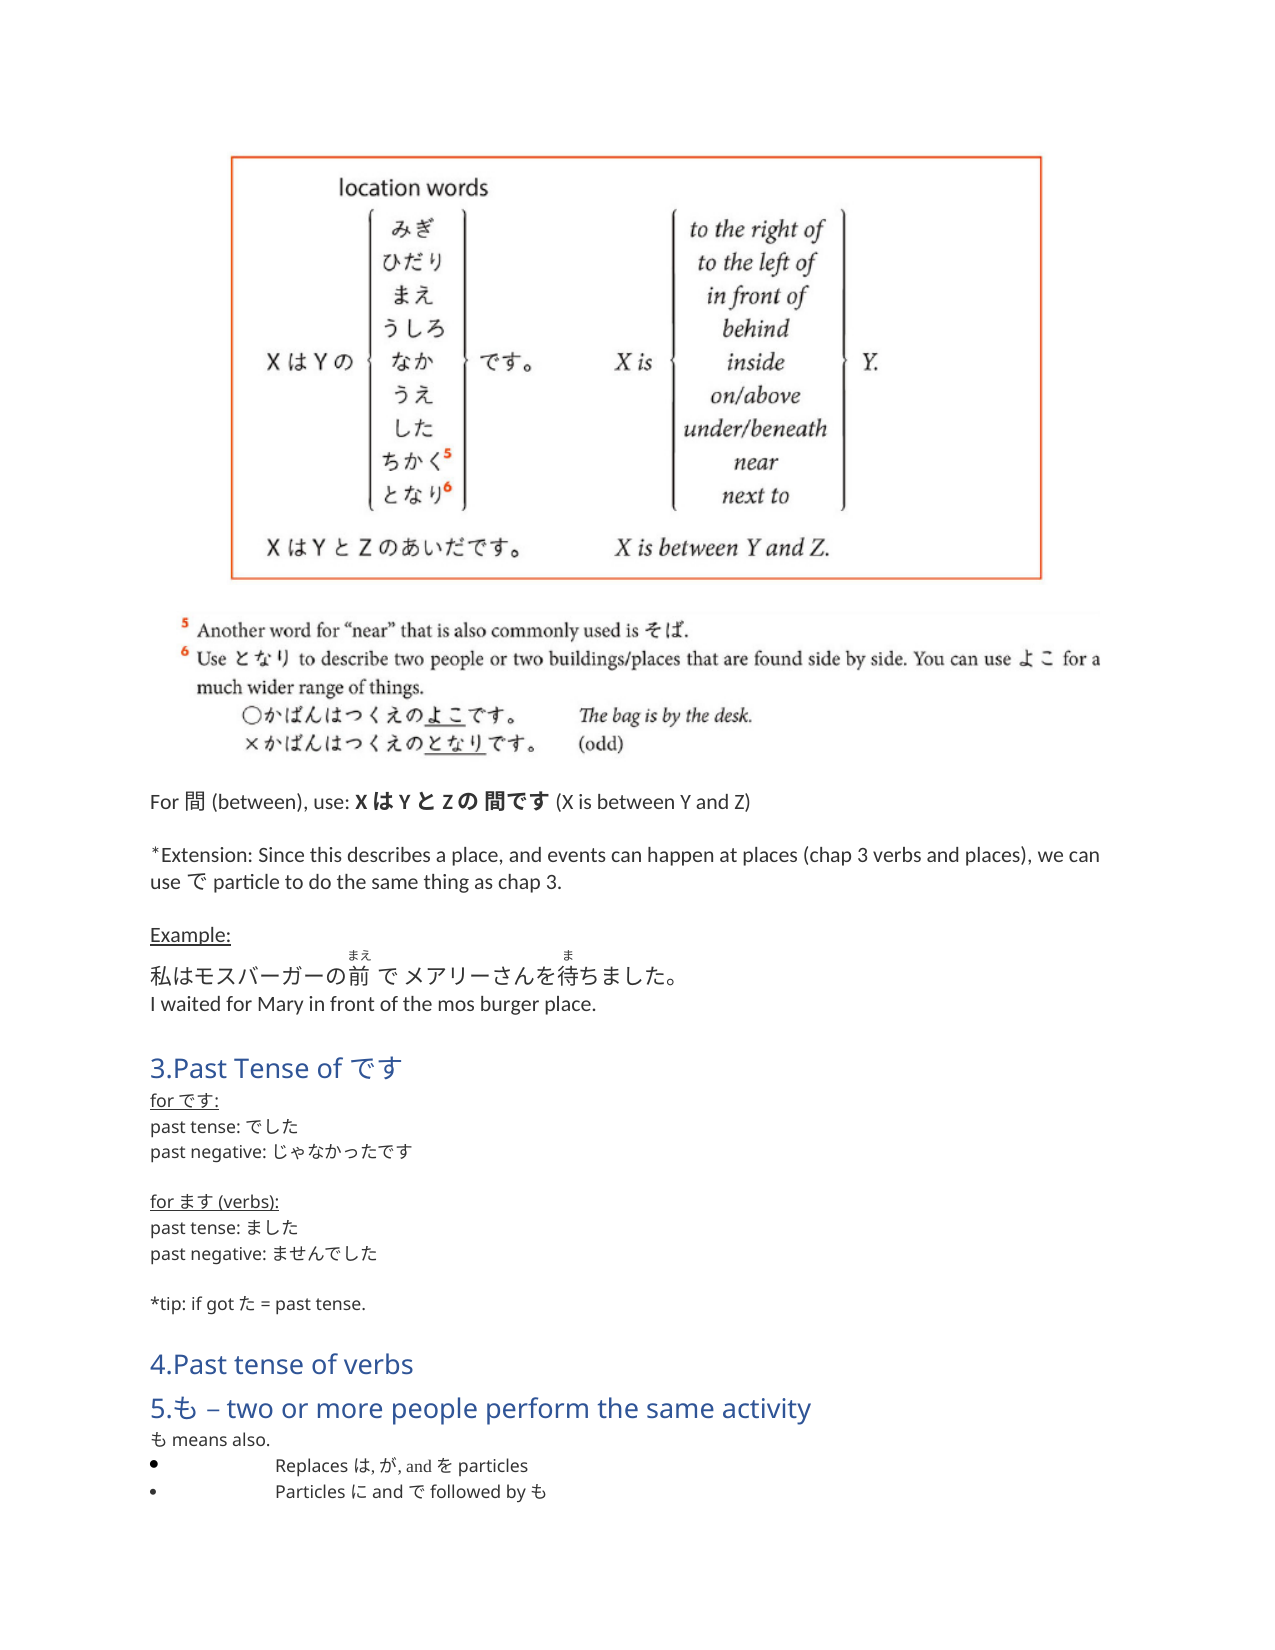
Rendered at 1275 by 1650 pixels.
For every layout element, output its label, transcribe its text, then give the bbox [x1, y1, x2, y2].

picture [226, 149, 1049, 585]
text も means also. [150, 1426, 1125, 1452]
text For 間 (between), use: X は Y と Z の 間です (X is between Y and Z) [150, 788, 1125, 815]
text past tense: でした [150, 1112, 1125, 1138]
text past negative: ませんでした [150, 1239, 1125, 1265]
subtitle Past Tense of です [150, 1047, 1125, 1087]
text past tense: ました [150, 1214, 1125, 1239]
picture [175, 611, 1100, 762]
text past negative: じゃなかったです [150, 1138, 1125, 1164]
subtitle も – two or more people perform the same activity [150, 1387, 1125, 1426]
text Example: [150, 922, 1125, 948]
text 私はモスバーガーの前まえ で メアリーさんを待まちました。 [150, 948, 1125, 990]
text for ます (verbs): [150, 1188, 1125, 1214]
list Particles に and で followed by も [150, 1478, 1125, 1503]
text I waited for Mary in front of the mos burger place. [150, 990, 1125, 1017]
list Replaces は, が, and を particles [150, 1452, 1125, 1478]
subtitle Past tense of verbs [150, 1346, 1125, 1383]
text *Extension: Since this describes a place, and events can happen at places (chap 3 verbs and places), we can use で particle to do the same thing as chap 3. [150, 842, 1125, 895]
text for です: [150, 1087, 1125, 1112]
text *tip: if got た = past tense. [150, 1289, 1125, 1315]
